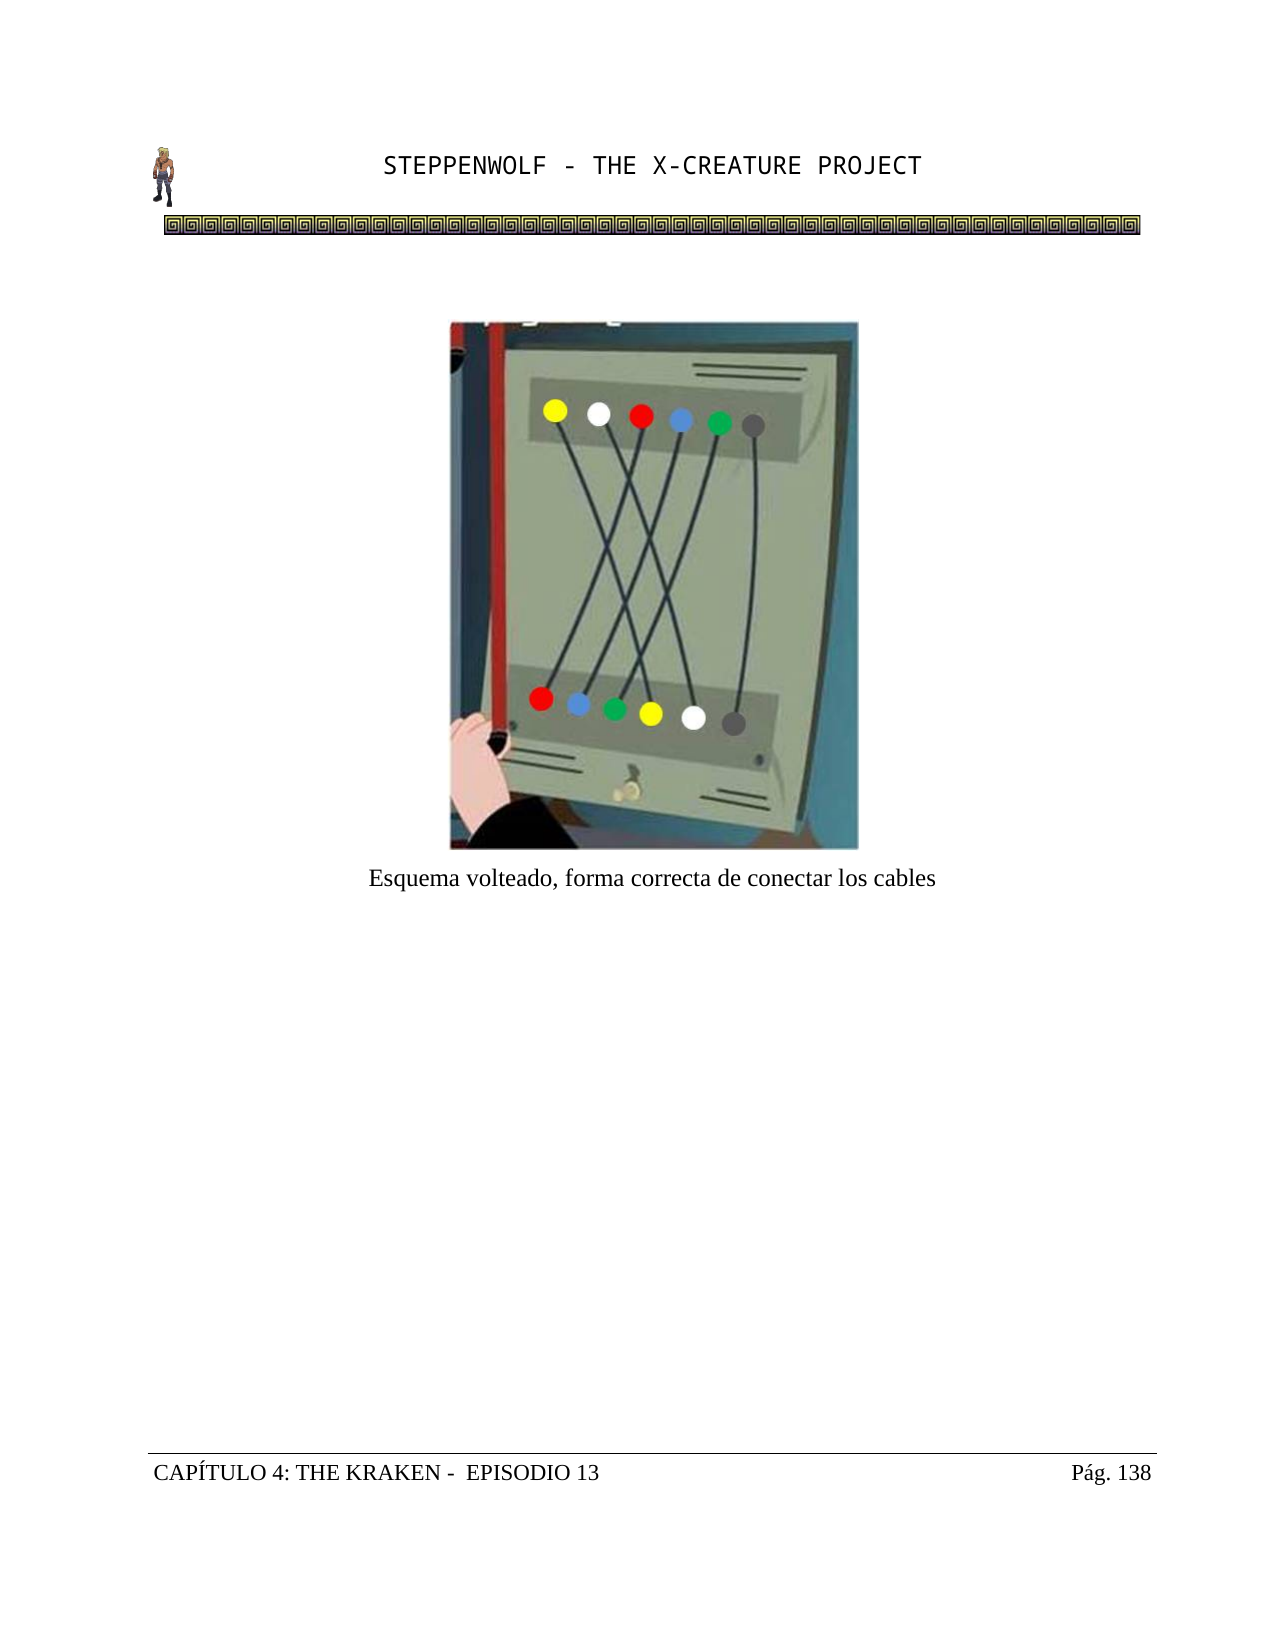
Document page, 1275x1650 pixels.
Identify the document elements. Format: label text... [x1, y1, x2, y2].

picture [147, 147, 181, 207]
text Esquema volteado, forma correcta de conectar los cables [148, 863, 1157, 891]
picture [164, 215, 1141, 235]
picture [447, 319, 860, 851]
